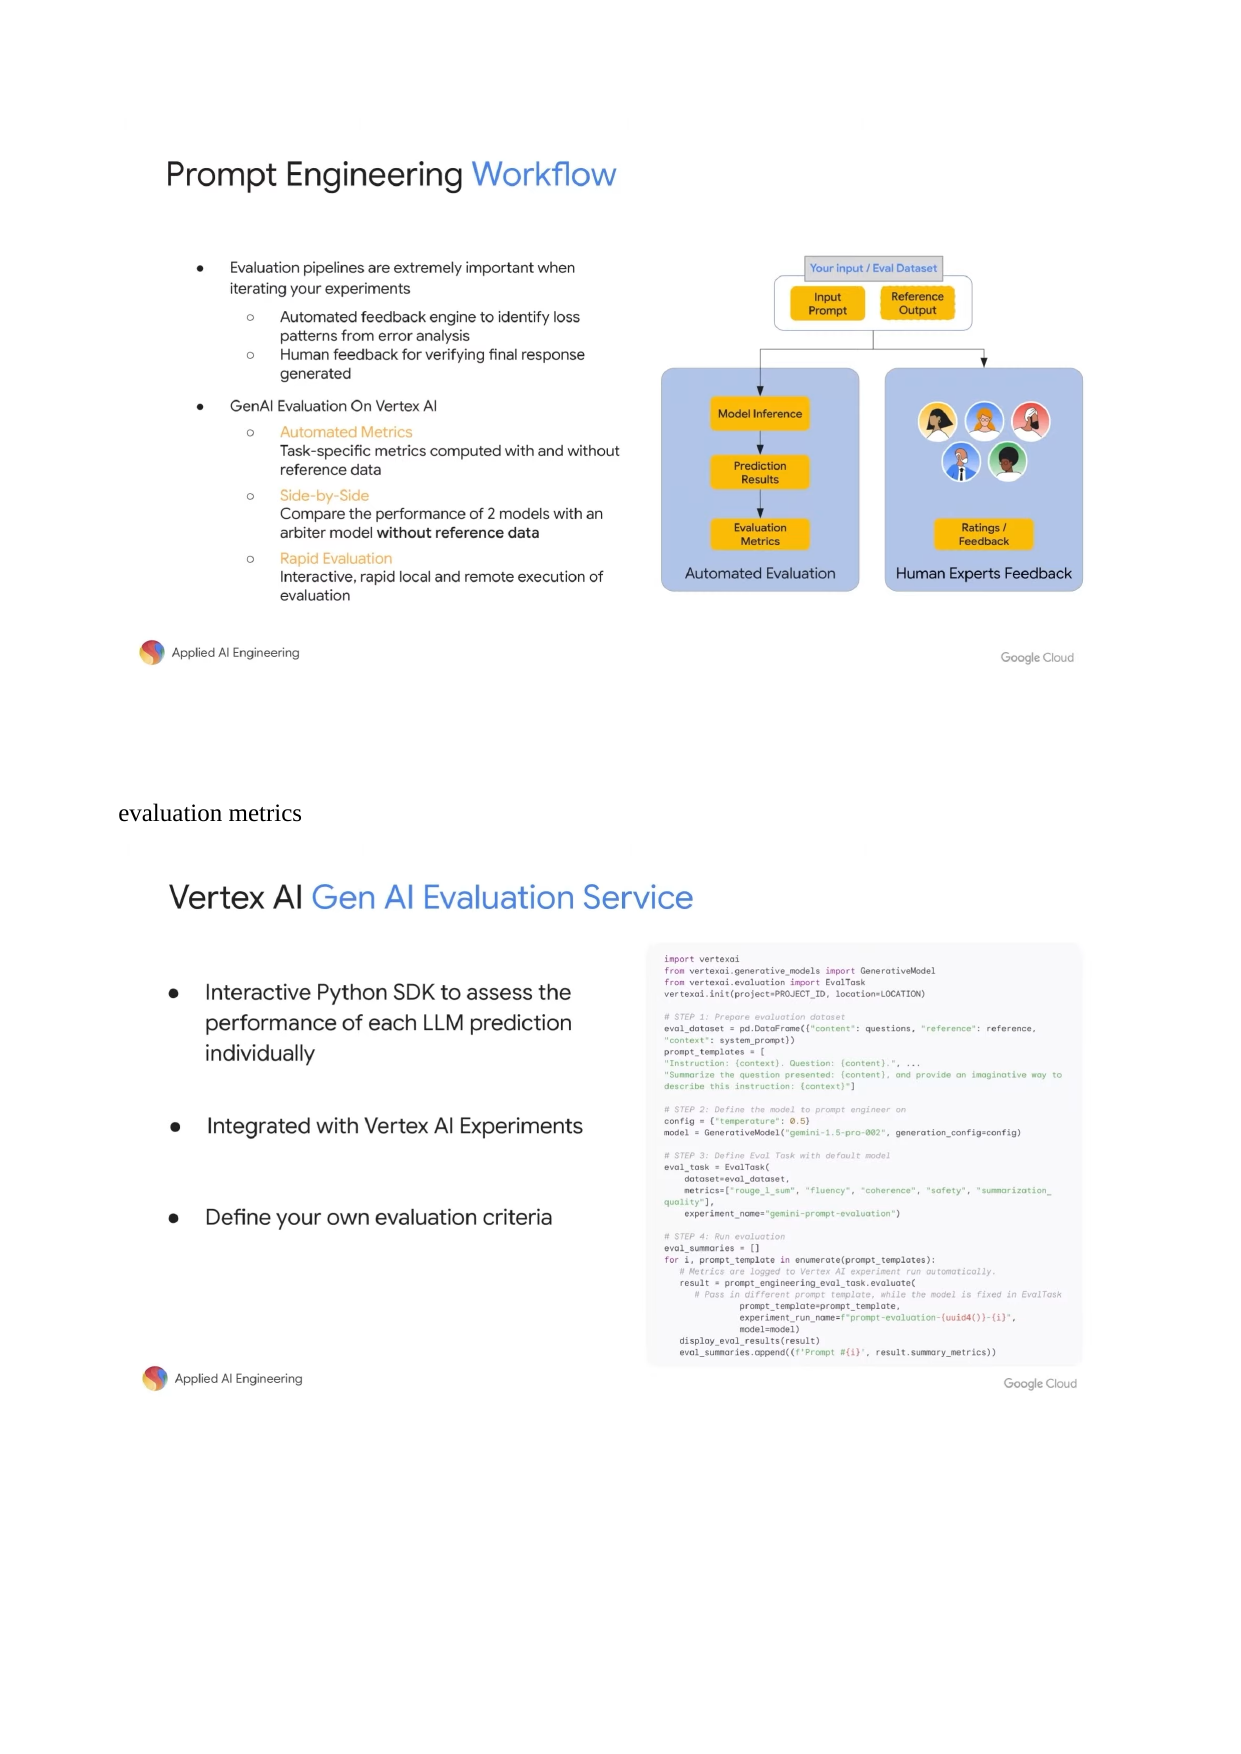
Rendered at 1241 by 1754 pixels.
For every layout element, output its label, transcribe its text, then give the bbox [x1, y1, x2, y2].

text evaluation metrics [118, 683, 1122, 1610]
picture [118, 118, 1123, 683]
picture [121, 844, 1126, 1409]
